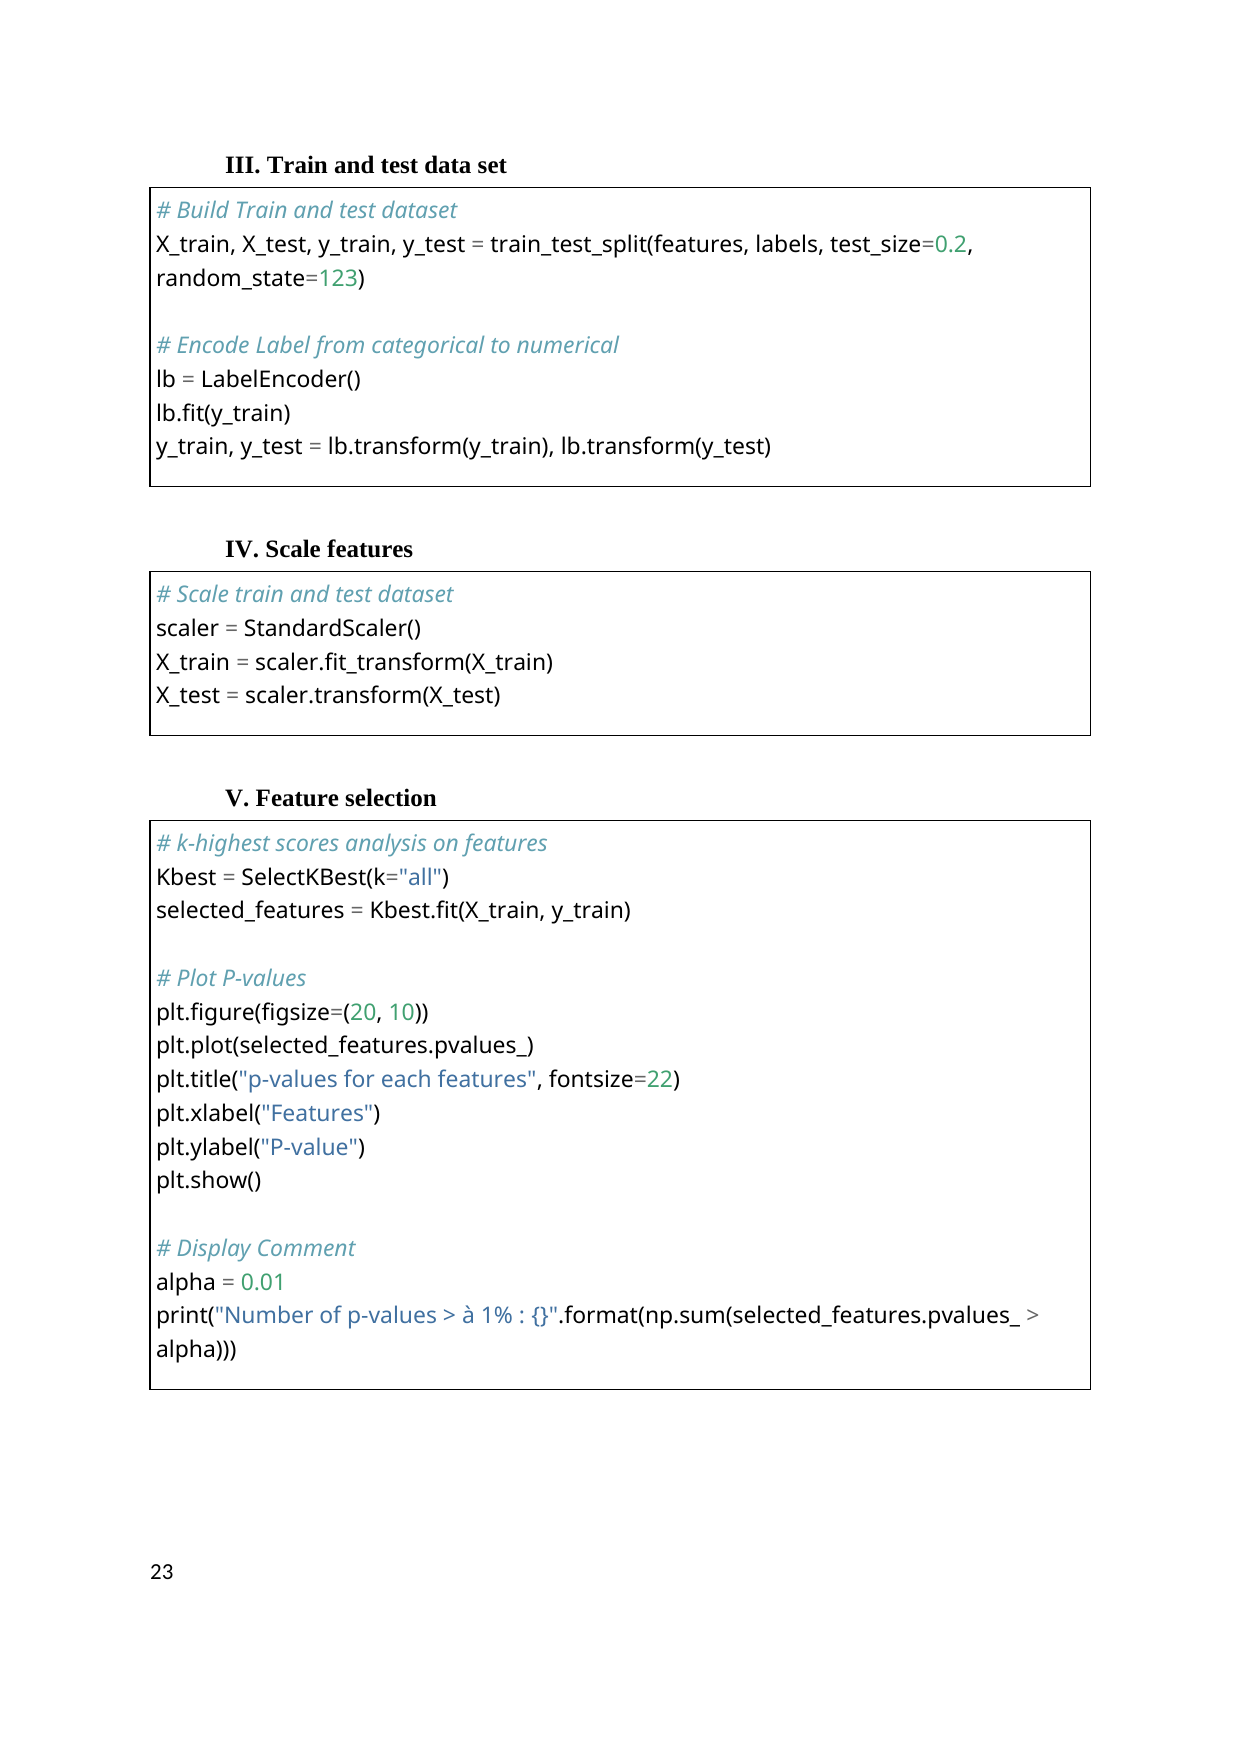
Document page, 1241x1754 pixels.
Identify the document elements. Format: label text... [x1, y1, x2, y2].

table_header # Scale train and test dataset scaler = StandardScaler() X_train = scaler.fit_transform(X_train) X_test = scaler.transform(X_test) [151, 572, 1090, 735]
table_header # k-highest scores analysis on features Kbest = SelectKBest(k="all") selected_features = Kbest.fit(X_train, y_train) # Plot P-values plt.figure(figsize=(20, 10)) plt.plot(selected_features.pvalues_) plt.title("p-values for each features", fontsize=22) plt.xlabel("Features") plt.ylabel("P-value") plt.show() # Display Comment alpha = 0.01 print("Number of p-values > à 1% : {}".format(np.sum(selected_features.pvalues_ > alpha))) [151, 821, 1090, 1389]
table_header # Build Train and test dataset X_train, X_test, y_train, y_test = train_test_split(features, labels, test_size=0.2, random_state=123) # Encode Label from categorical to numerical lb = LabelEncoder() lb.fit(y_train) y_train, y_test = lb.transform(y_train), lb.transform(y_test) [151, 188, 1090, 486]
subtitle III. Train and test data set [150, 150, 1090, 179]
subtitle V. Feature selection [150, 783, 1090, 812]
subtitle IV. Scale features [150, 534, 1090, 563]
